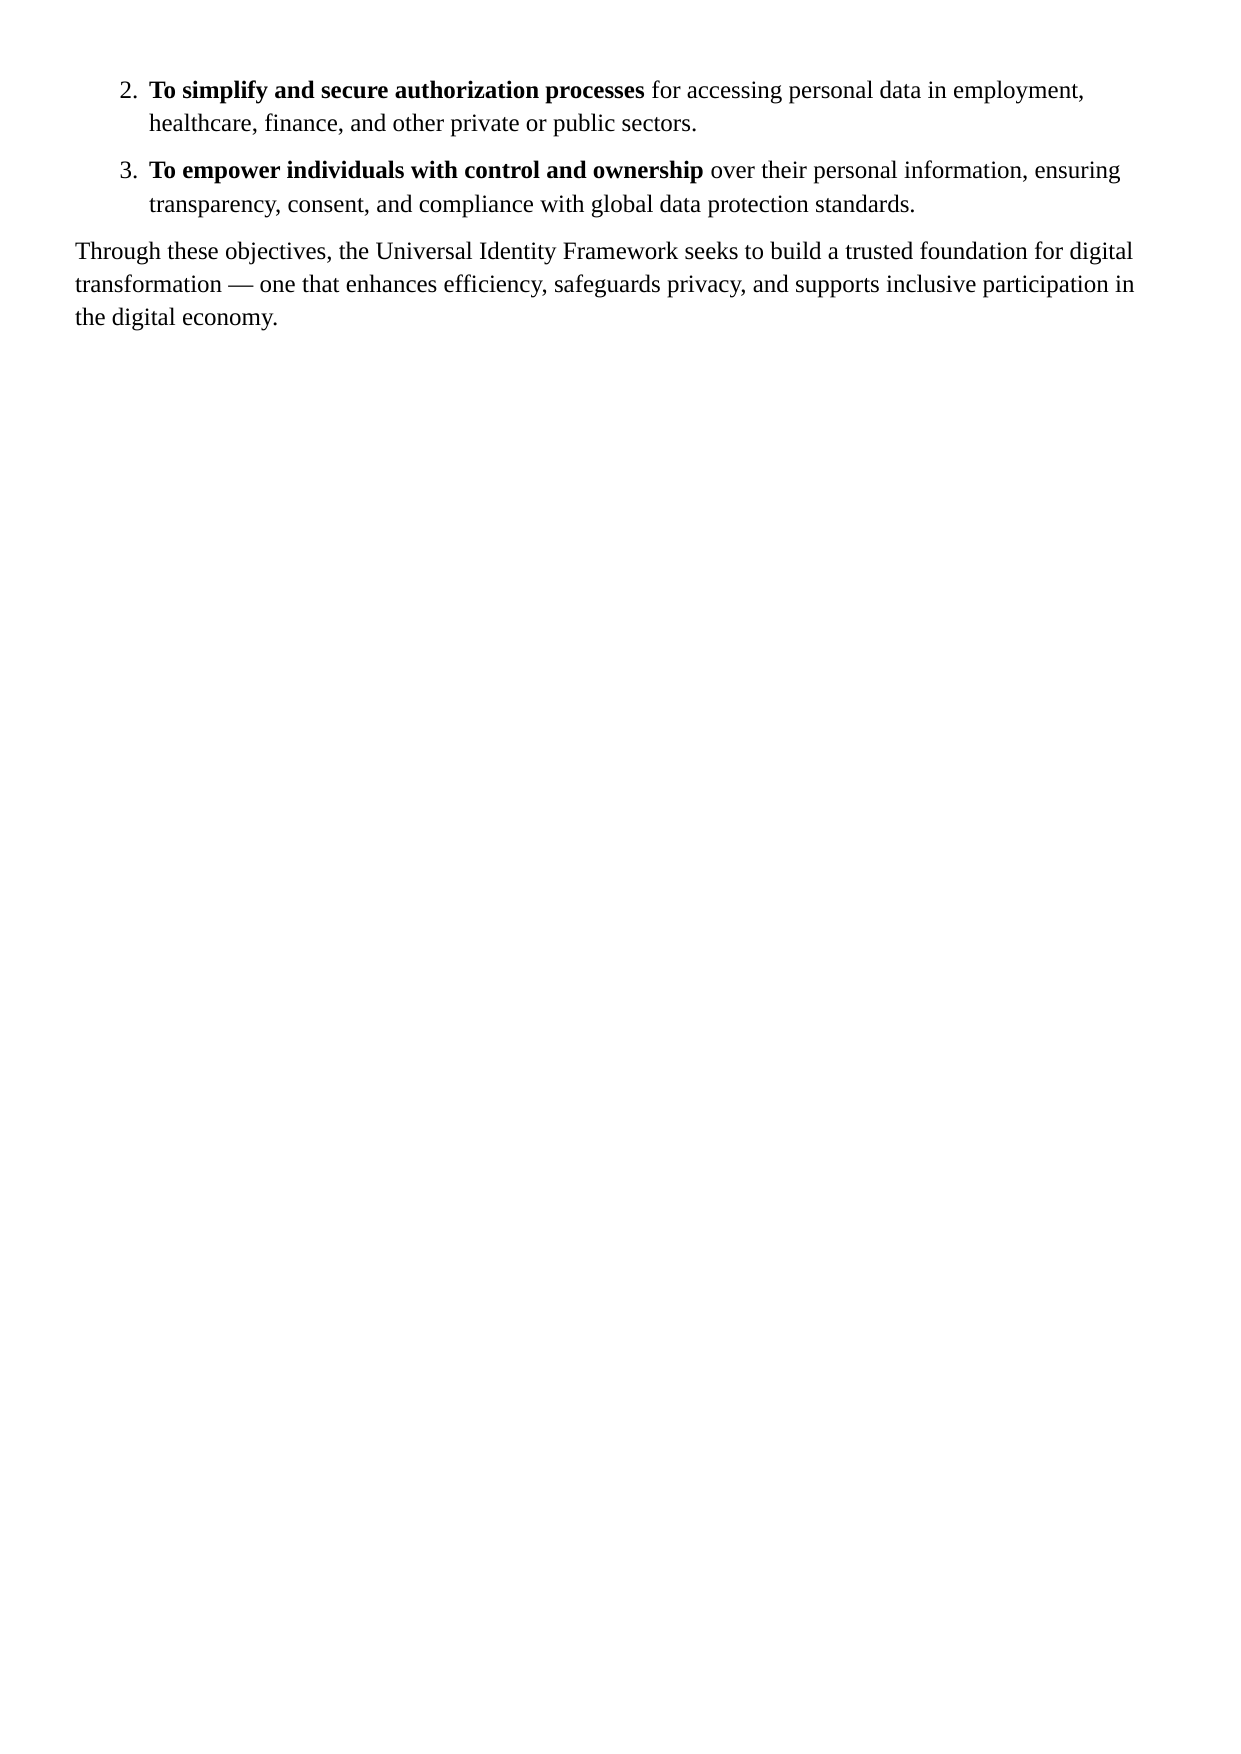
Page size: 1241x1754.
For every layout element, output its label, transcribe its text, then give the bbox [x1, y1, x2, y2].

text Through these objectives, the Universal Identity Framework seeks to build a trusted foundation for digital transformation — one that enhances efficiency, safeguards privacy, and supports inclusive participation in the digital economy. [75, 236, 1166, 331]
list To empower individuals with control and ownership over their personal information, ensuring transparency, consent, and compliance with global data protection standards. [119, 156, 1166, 217]
list To simplify and secure authorization processes for accessing personal data in employment, healthcare, finance, and other private or public sectors. [119, 75, 1166, 137]
